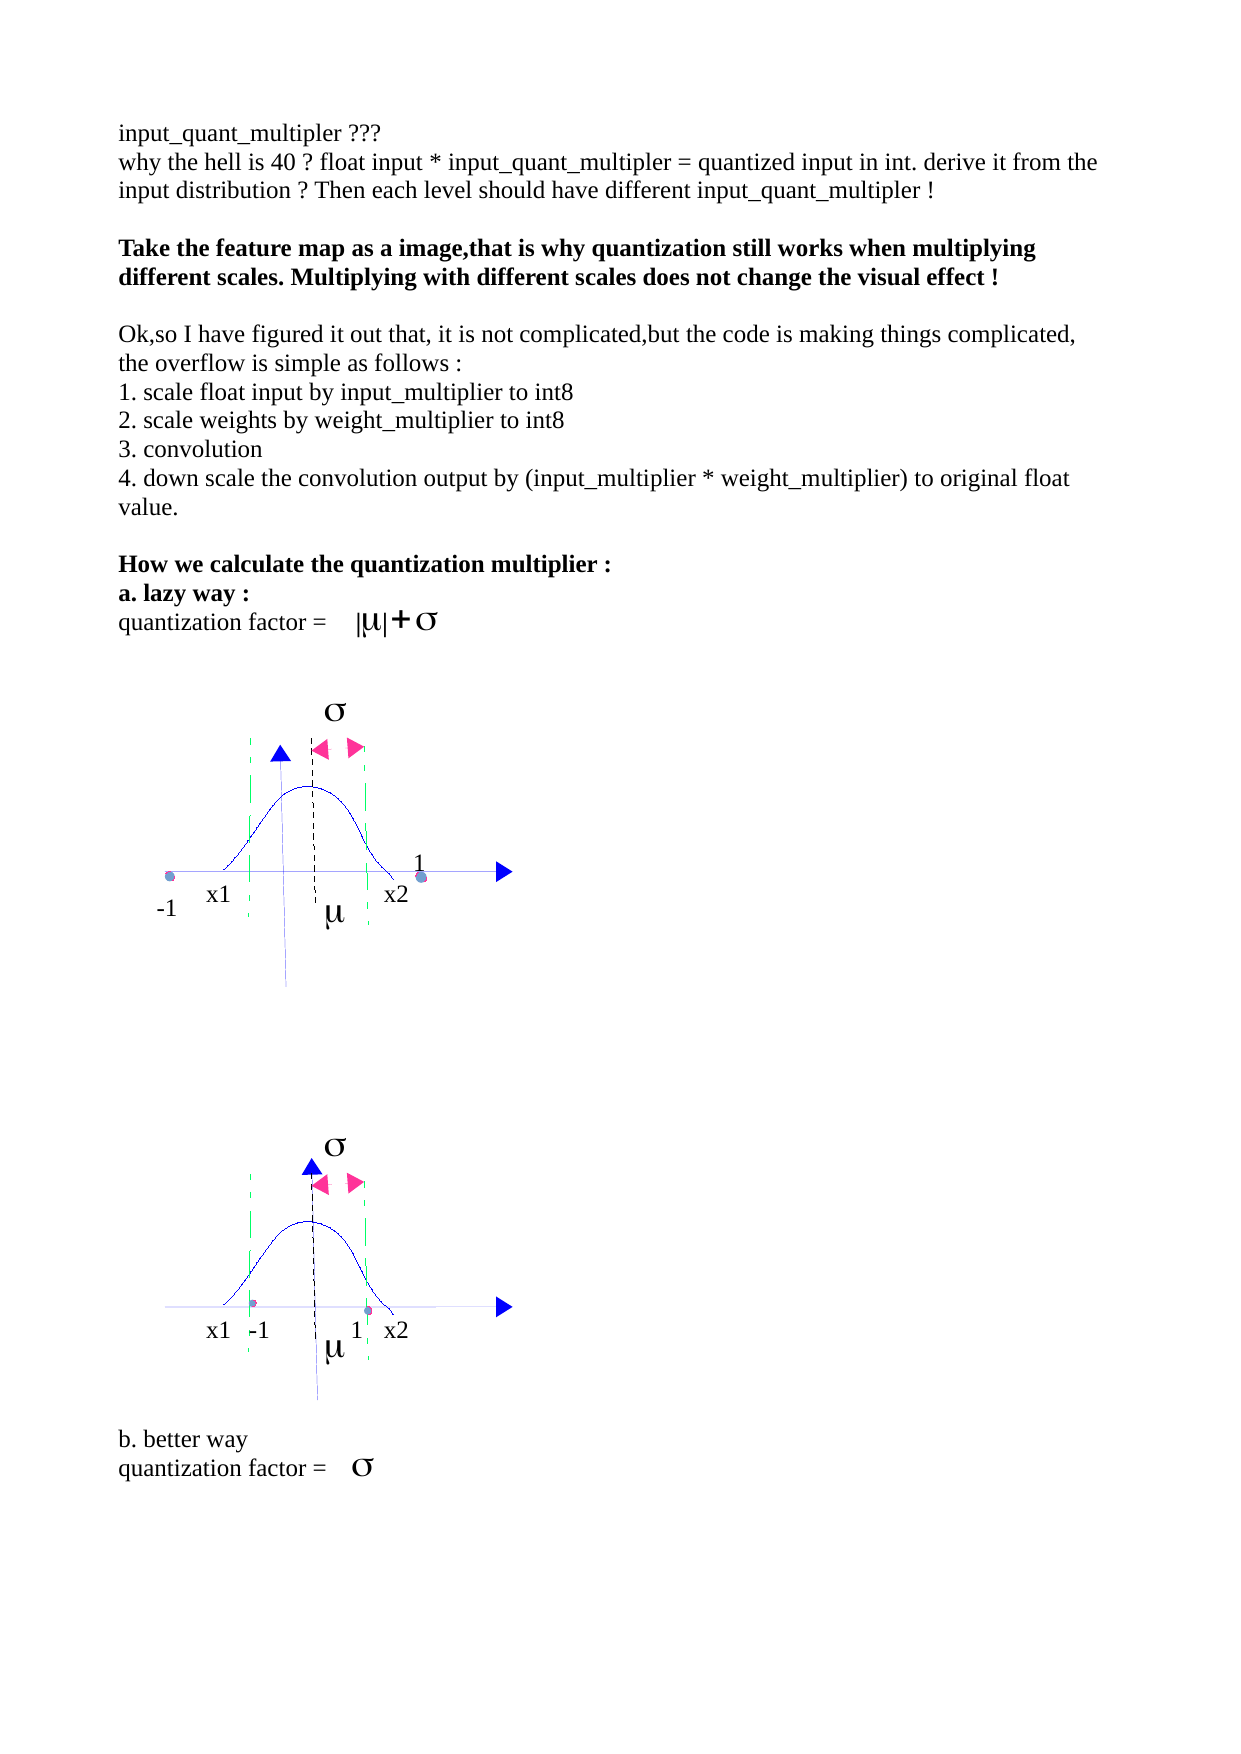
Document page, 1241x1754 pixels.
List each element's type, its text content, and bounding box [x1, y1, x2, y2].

text quantization factor = [118, 1453, 1122, 1481]
text a. lazy way : [118, 578, 1122, 607]
text How we calculate the quantization multiplier : [118, 549, 1122, 578]
text the overflow is simple as follows : [118, 348, 1122, 377]
text Take the feature map as a image,that is why quantization still works when multiplying different scales. Multiplying with different scales does not change the visual effect ! [118, 233, 1122, 291]
text b. better way [118, 1424, 1122, 1453]
text Ok,so I have figured it out that, it is not complicated,but the code is making things complicated, [118, 319, 1122, 348]
text 3. convolution [118, 434, 1122, 463]
text quantization factor = [118, 607, 1122, 640]
text 1. scale float input by input_multiplier to int8 [118, 377, 1122, 406]
text input_quant_multipler ??? [118, 118, 1122, 147]
text 2. scale weights by weight_multiplier to int8 [118, 406, 1122, 434]
text 4. down scale the convolution output by (input_multiplier * weight_multiplier) to original float value. [118, 463, 1122, 521]
text why the hell is 40 ? float input * input_quant_multipler = quantized input in int. derive it from the input distribution ? Then each level should have different input_quant_multipler ! [118, 147, 1122, 204]
